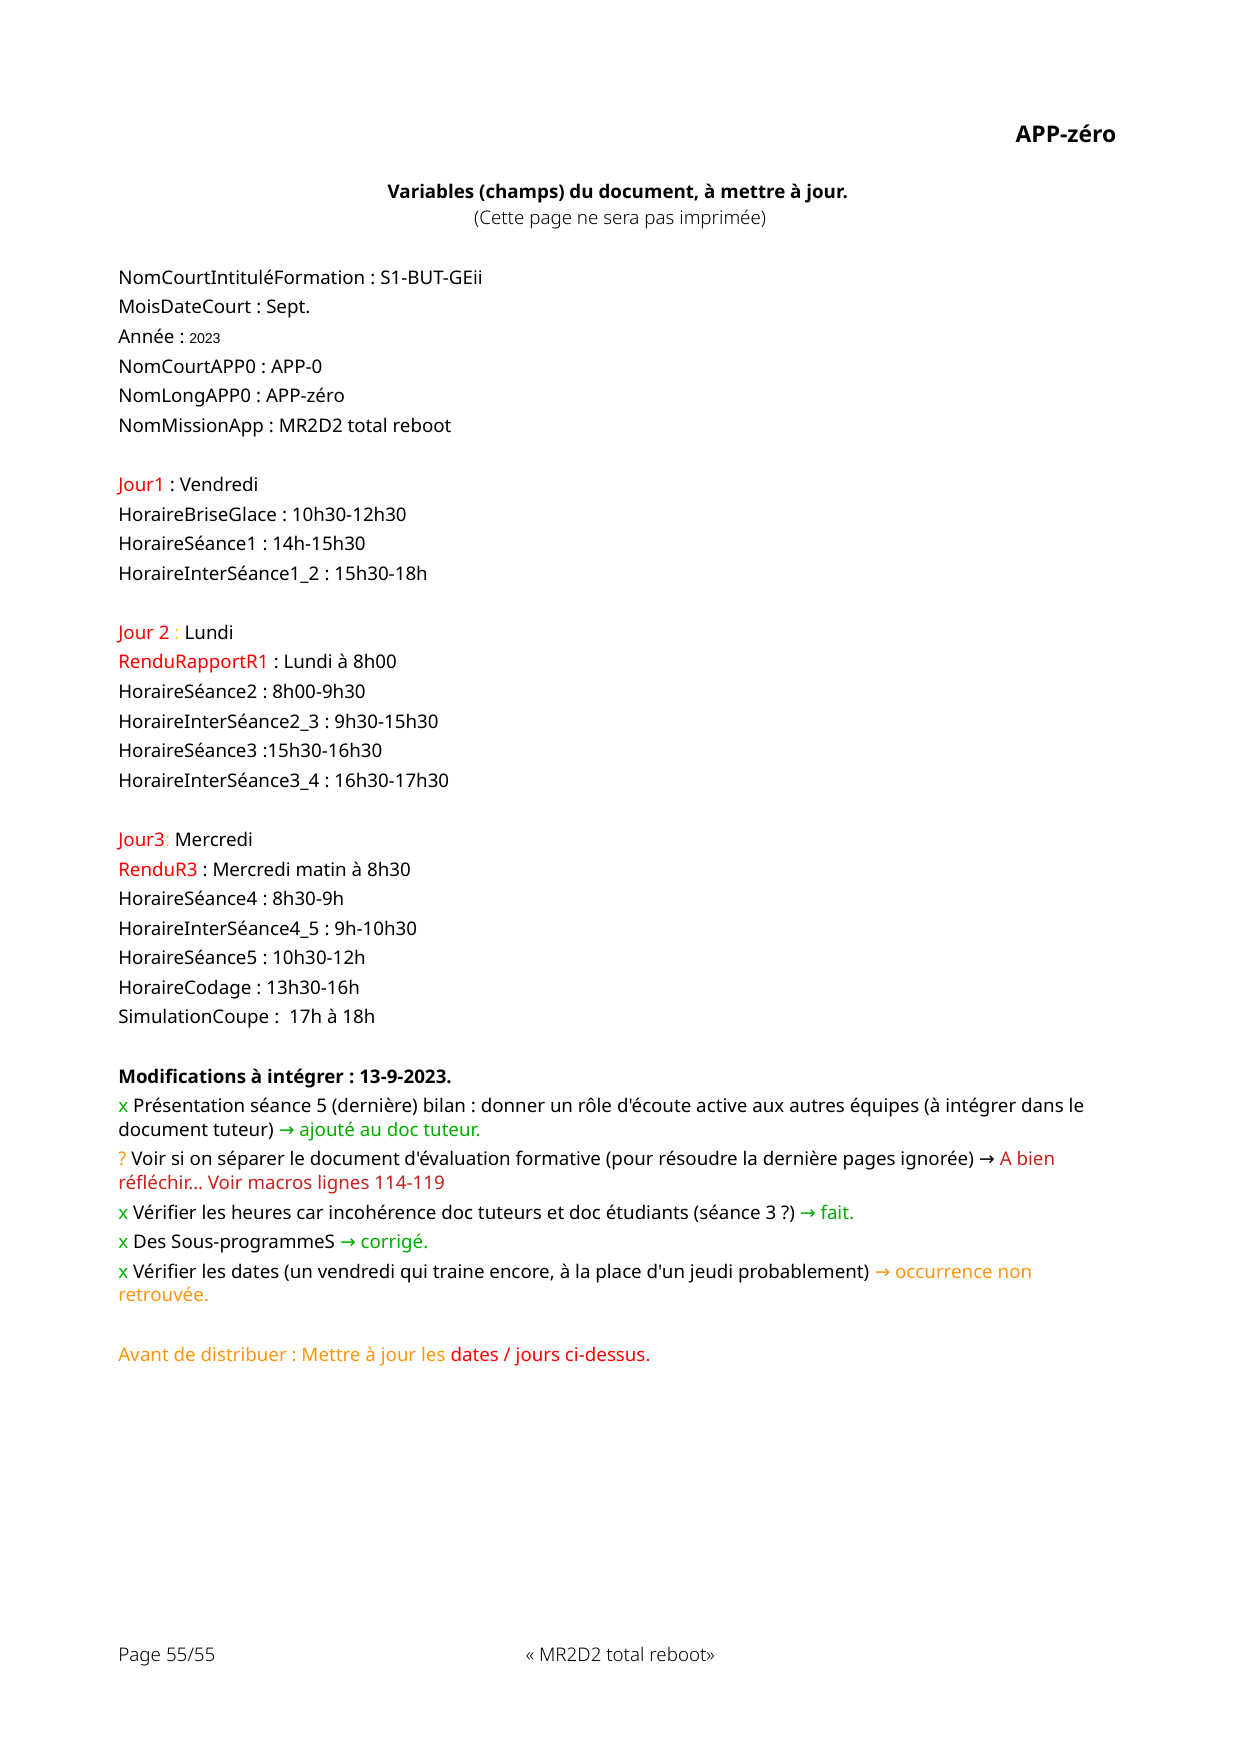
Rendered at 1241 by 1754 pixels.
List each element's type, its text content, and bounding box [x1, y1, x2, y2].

text HoraireSéance1 : 14h-15h30 [118, 532, 1122, 555]
text NomLongAPP0 : APP-zéro [118, 384, 1122, 407]
text Variables (champs) du document, à mettre à jour. [118, 179, 1122, 204]
text RenduR3 : Mercredi matin à 8h30 [118, 857, 1122, 881]
text HoraireSéance4 : 8h30-9h [118, 887, 1122, 910]
text Jour3: Mercredi [118, 827, 1122, 851]
text HoraireCodage : 13h30-16h [118, 975, 1122, 999]
text x Vérifier les dates (un vendredi qui traine encore, à la place d'un jeudi probablement) → occurrence non retrouvée. [118, 1259, 1122, 1307]
text HoraireSéance2 : 8h00-9h30 [118, 679, 1122, 703]
text x Des Sous-programmeS → corrigé. [118, 1230, 1122, 1253]
text SimulationCoupe : 17h à 18h [118, 1005, 1122, 1029]
text Modifications à intégrer : 13-9-2023. [118, 1064, 1122, 1088]
text NomCourtAPP0 : APP-0 [118, 354, 1122, 378]
text HoraireInterSéance3_4 : 16h30-17h30 [118, 768, 1122, 792]
text (Cette page ne sera pas imprimée) [118, 204, 1122, 230]
text Jour 2 : Lundi [118, 620, 1122, 644]
text HoraireSéance3 :15h30-16h30 [118, 739, 1122, 762]
text HoraireSéance5 : 10h30-12h [118, 946, 1122, 969]
text HoraireInterSéance1_2 : 15h30-18h [118, 561, 1122, 585]
text x Vérifier les heures car incohérence doc tuteurs et doc étudiants (séance 3 ?) → fait. [118, 1200, 1122, 1224]
text ? Voir si on séparer le document d'évaluation formative (pour résoudre la dernière pages ignorée) → A bien réfléchir… Voir macros lignes 114-119 [118, 1147, 1122, 1194]
text HoraireInterSéance2_3 : 9h30-15h30 [118, 709, 1122, 733]
text HoraireBriseGlace : 10h30-12h30 [118, 502, 1122, 526]
text Jour1 : Vendredi [118, 472, 1122, 496]
text HoraireInterSéance4_5 : 9h-10h30 [118, 916, 1122, 940]
text RenduRapportR1 : Lundi à 8h00 [118, 650, 1122, 674]
text NomCourtIntituléFormation : S1-BUT-GEii [118, 265, 1122, 289]
text Avant de distribuer : Mettre à jour les dates / jours ci-dessus. [118, 1342, 1122, 1366]
text NomMissionApp : MR2D2 total reboot [118, 413, 1122, 437]
text Année : 2023 [118, 324, 1122, 348]
text MoisDateCourt : Sept. [118, 295, 1122, 319]
text x Présentation séance 5 (dernière) bilan : donner un rôle d'écoute active aux autres équipes (à intégrer dans le document tuteur) → ajouté au doc tuteur. [118, 1094, 1122, 1141]
